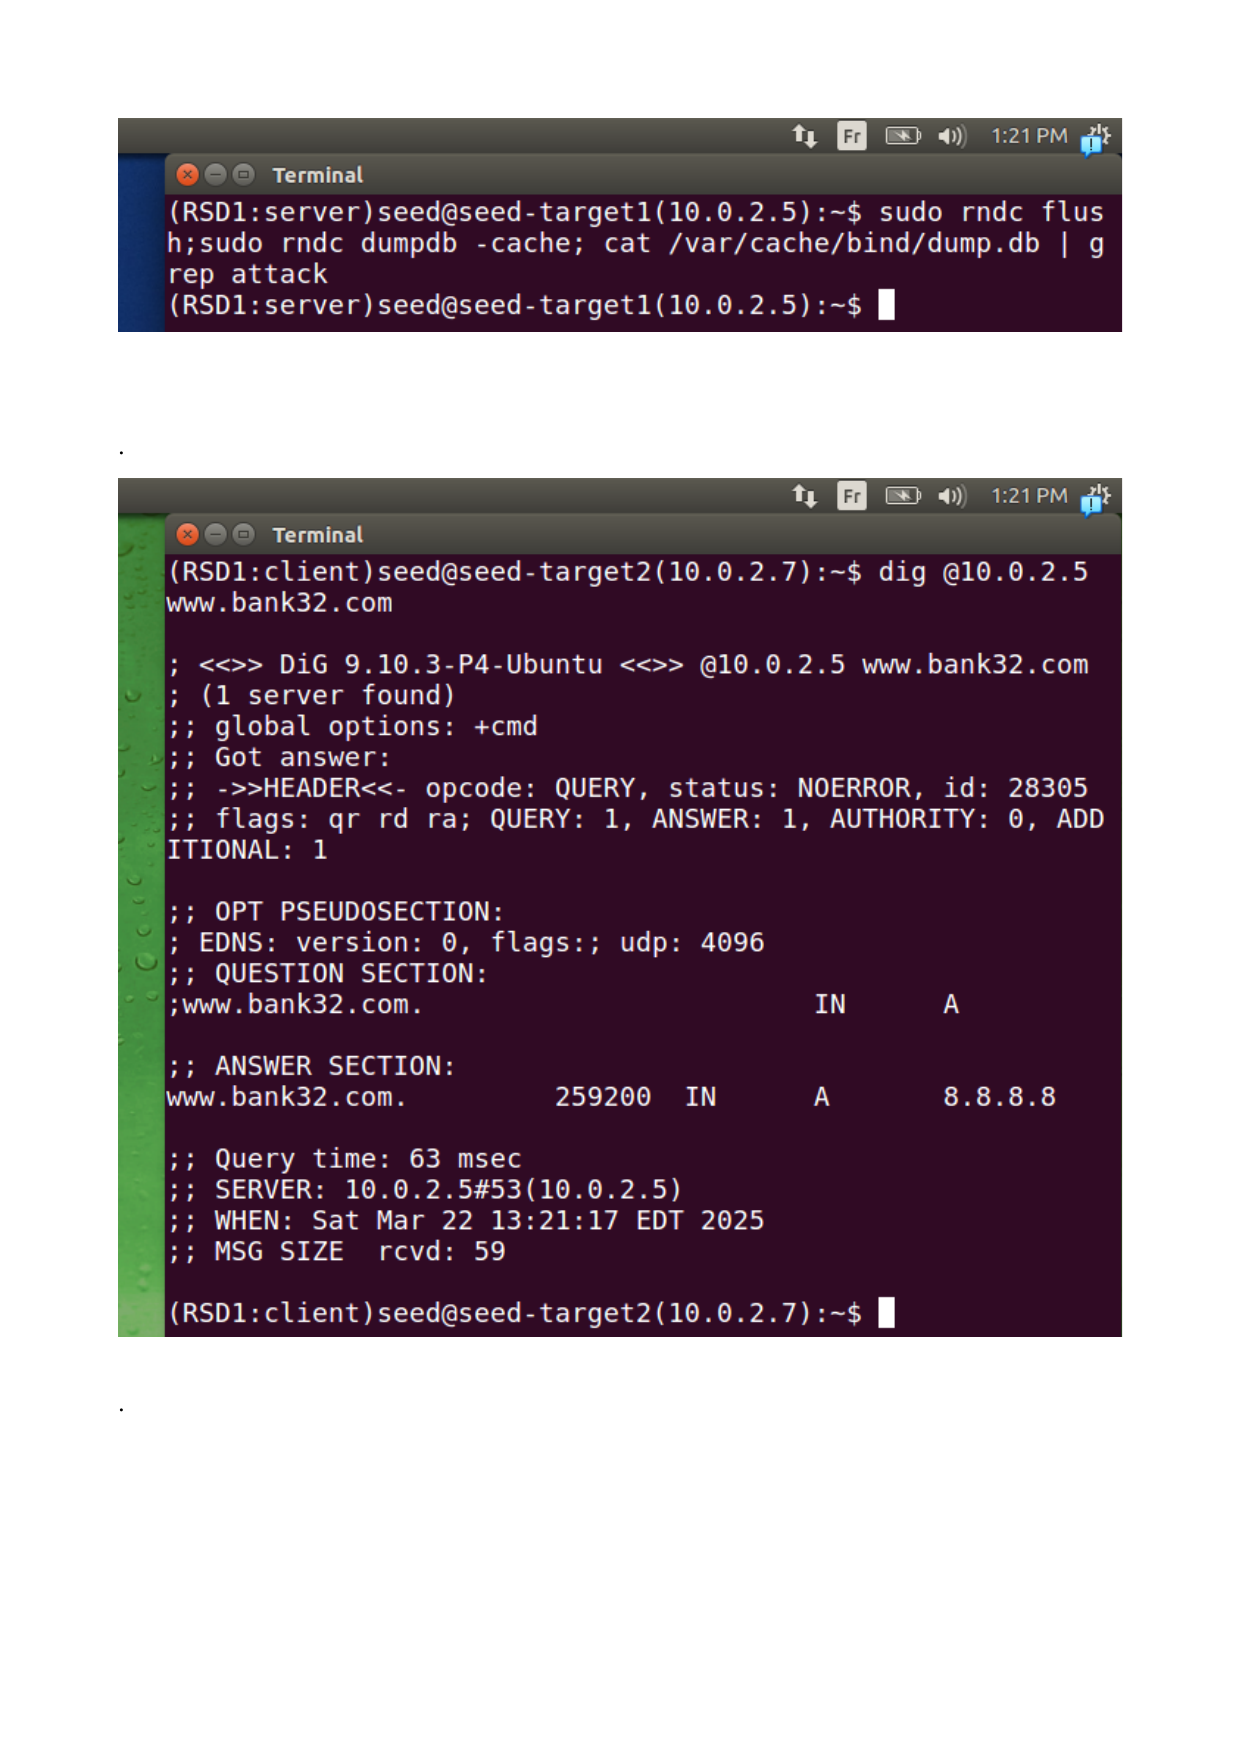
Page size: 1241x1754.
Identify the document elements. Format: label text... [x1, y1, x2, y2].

text . [118, 1388, 1122, 1417]
picture [118, 118, 1123, 332]
picture [118, 478, 1123, 1337]
text . [118, 431, 1122, 459]
